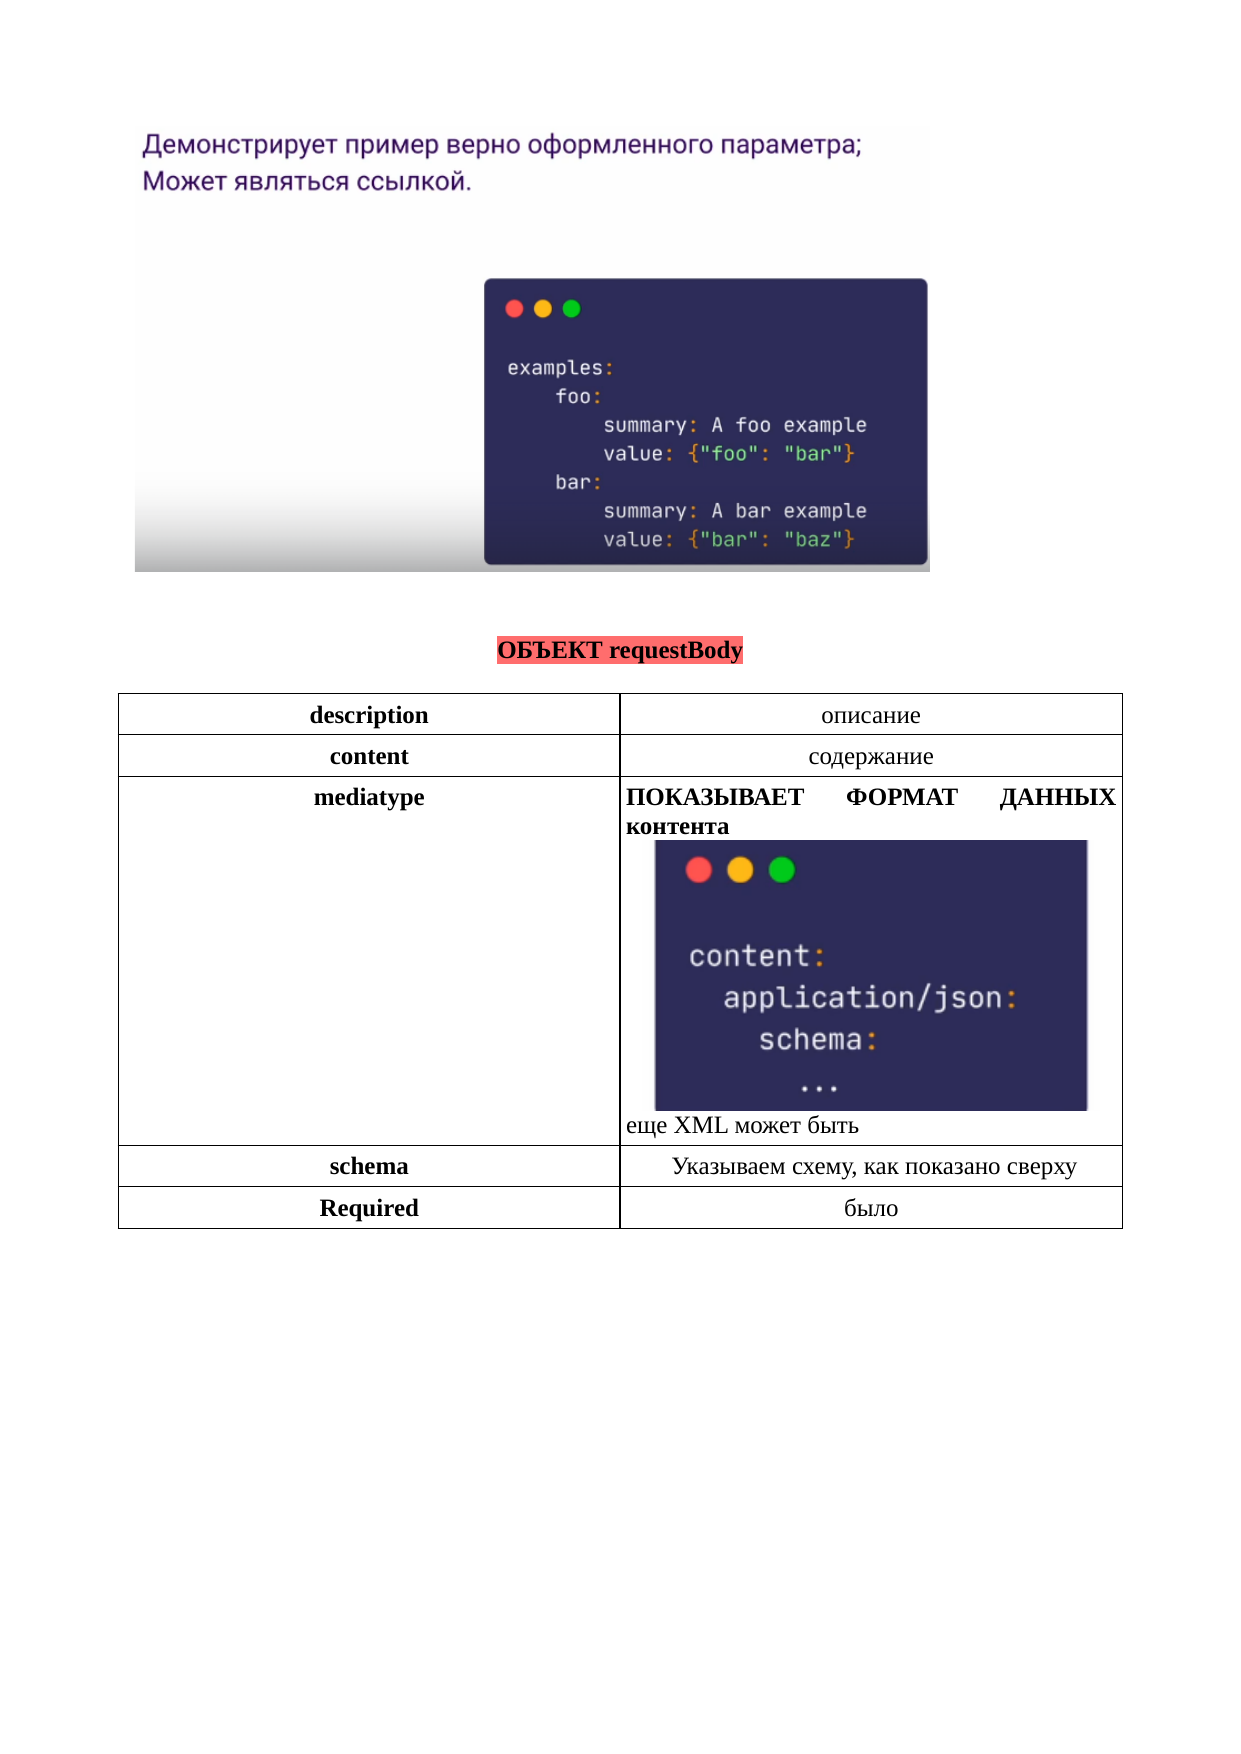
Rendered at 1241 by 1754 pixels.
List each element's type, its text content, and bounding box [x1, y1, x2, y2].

picture [642, 840, 1100, 1111]
text ОБЪЕКТ requestBody [118, 636, 1122, 664]
table_cell Required [119, 1187, 619, 1228]
table_cell Указываем схему, как показано сверху [621, 1146, 1122, 1186]
table_header description [119, 694, 619, 734]
table_header описание [621, 694, 1122, 734]
table_cell mediatype [119, 777, 619, 1145]
table_cell содержание [621, 735, 1122, 776]
table_cell ПОКАЗЫВАЕТ ФОРМАТ ДАННЫХ контента еще XML может быть [621, 777, 1122, 1145]
table_cell content [119, 735, 619, 776]
table_cell было [621, 1187, 1122, 1228]
table_cell schema [119, 1146, 619, 1186]
picture [134, 126, 930, 572]
